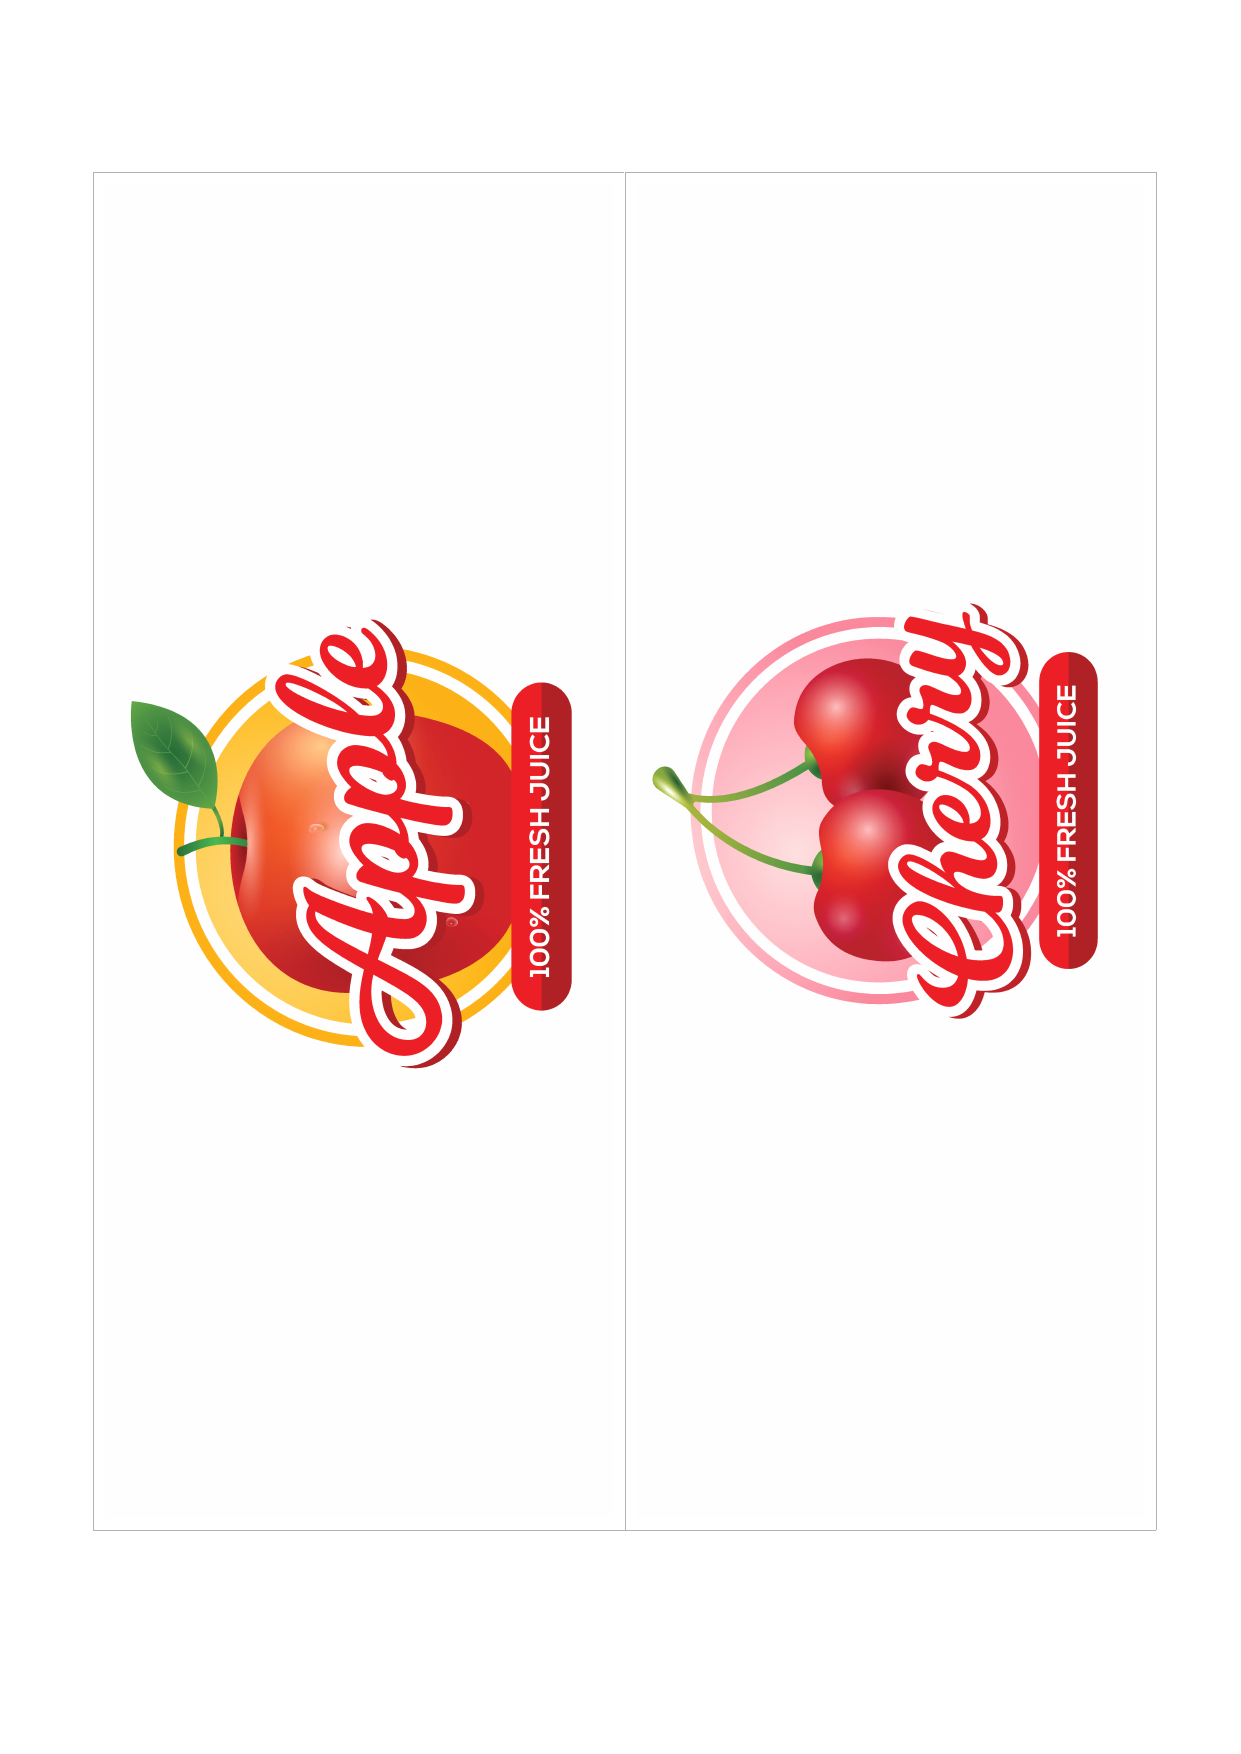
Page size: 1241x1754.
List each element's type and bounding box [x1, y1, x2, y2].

picture [105, 183, 613, 1518]
picture [636, 183, 1145, 1518]
